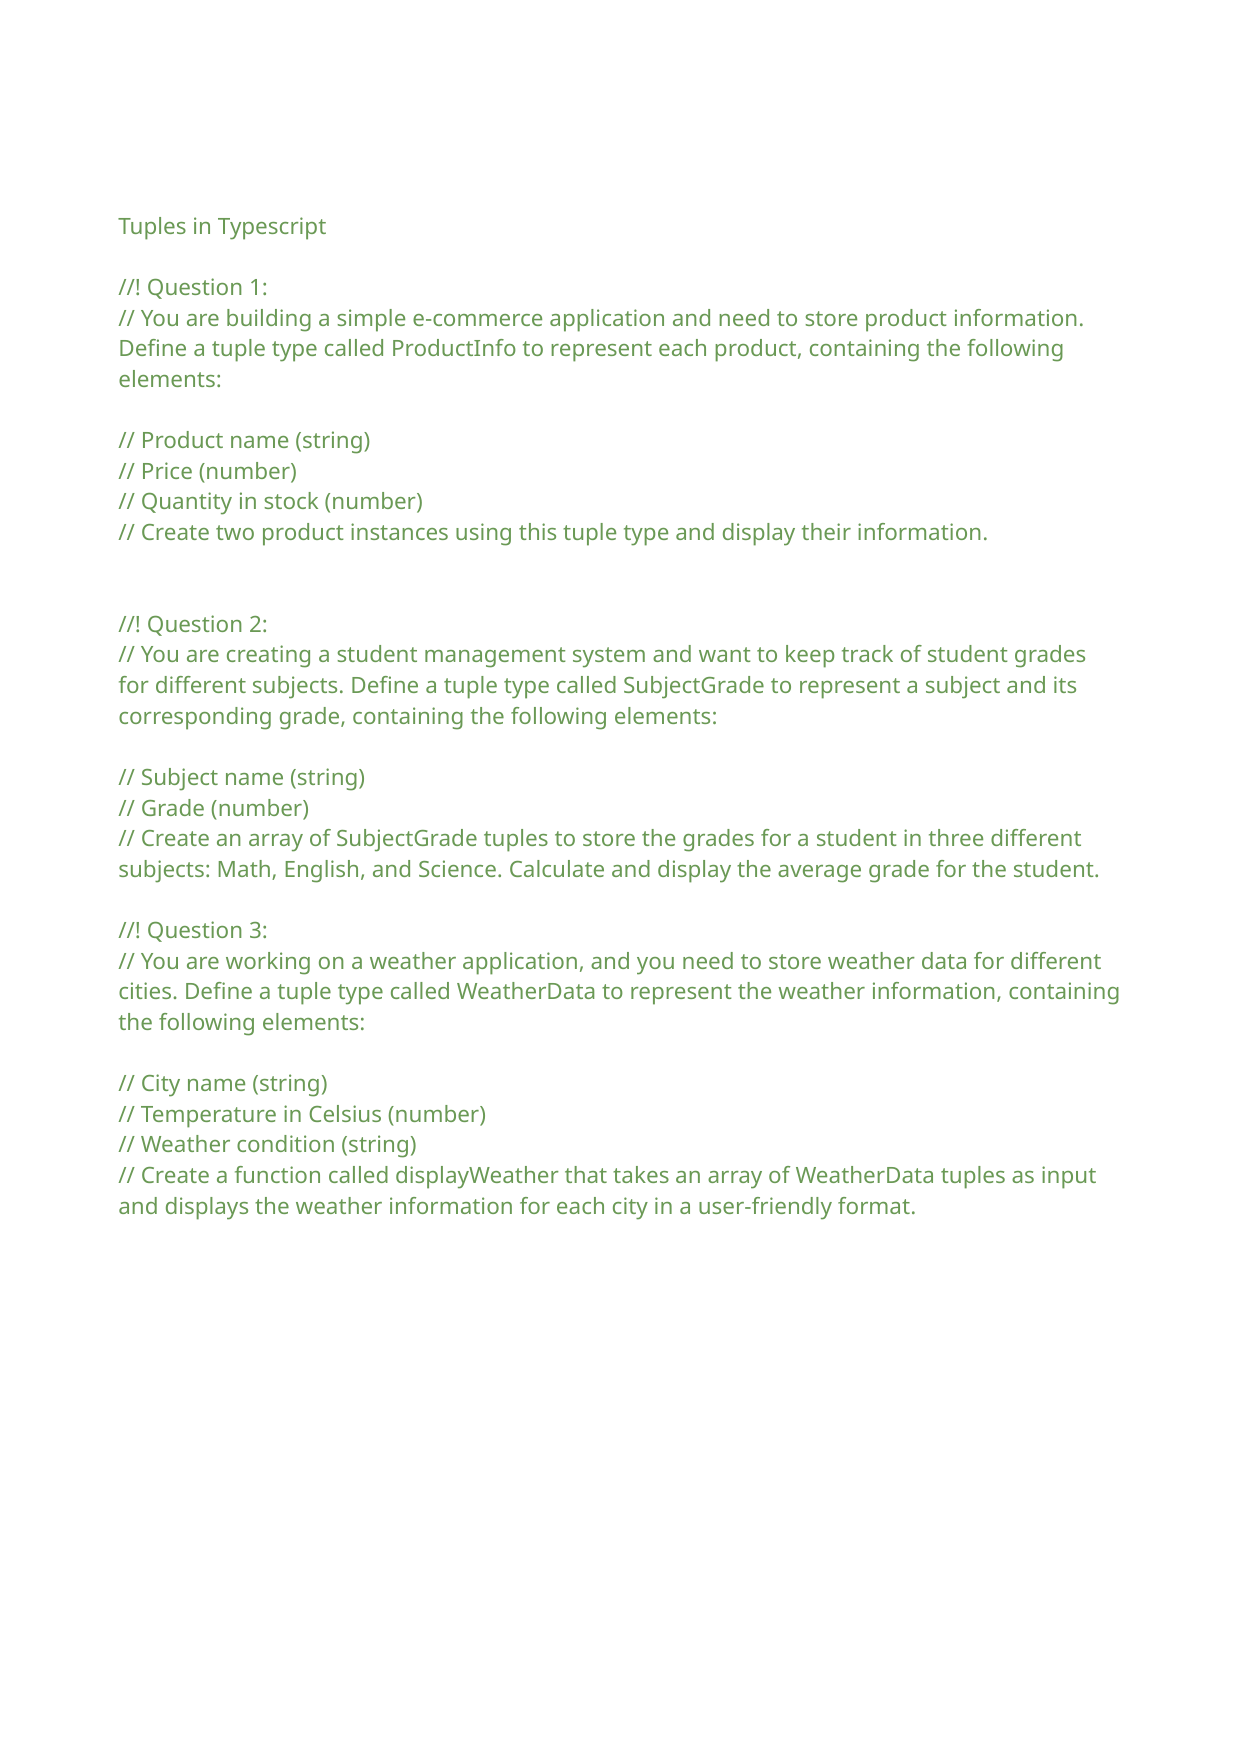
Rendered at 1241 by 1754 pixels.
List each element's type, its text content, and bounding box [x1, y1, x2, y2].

text // Temperature in Celsius (number) [118, 1098, 1122, 1129]
text // You are working on a weather application, and you need to store weather data for different cities. Define a tuple type called WeatherData to represent the weather information, containing the following elements: [118, 945, 1122, 1037]
text // You are creating a student management system and want to keep track of student grades for different subjects. Define a tuple type called SubjectGrade to represent a subject and its corresponding grade, containing the following elements: [118, 639, 1122, 731]
text // Create two product instances using this tuple type and display their information. [118, 516, 1122, 547]
text //! Question 2: [118, 608, 1122, 639]
text // Subject name (string) [118, 761, 1122, 792]
text // Product name (string) [118, 424, 1122, 455]
text Tuples in Typescript [118, 210, 1122, 241]
text // Price (number) [118, 455, 1122, 486]
text //! Question 1: [118, 271, 1122, 302]
text // You are building a simple e-commerce application and need to store product information. Define a tuple type called ProductInfo to represent each product, containing the following elements: [118, 302, 1122, 394]
text //! Question 3: [118, 914, 1122, 945]
text // Create an array of SubjectGrade tuples to store the grades for a student in three different subjects: Math, English, and Science. Calculate and display the average grade for the student. [118, 822, 1122, 884]
text // City name (string) [118, 1067, 1122, 1098]
text // Create a function called displayWeather that takes an array of WeatherData tuples as input and displays the weather information for each city in a user-friendly format. [118, 1159, 1122, 1221]
text // Grade (number) [118, 792, 1122, 822]
text // Weather condition (string) [118, 1129, 1122, 1159]
text // Quantity in stock (number) [118, 486, 1122, 516]
